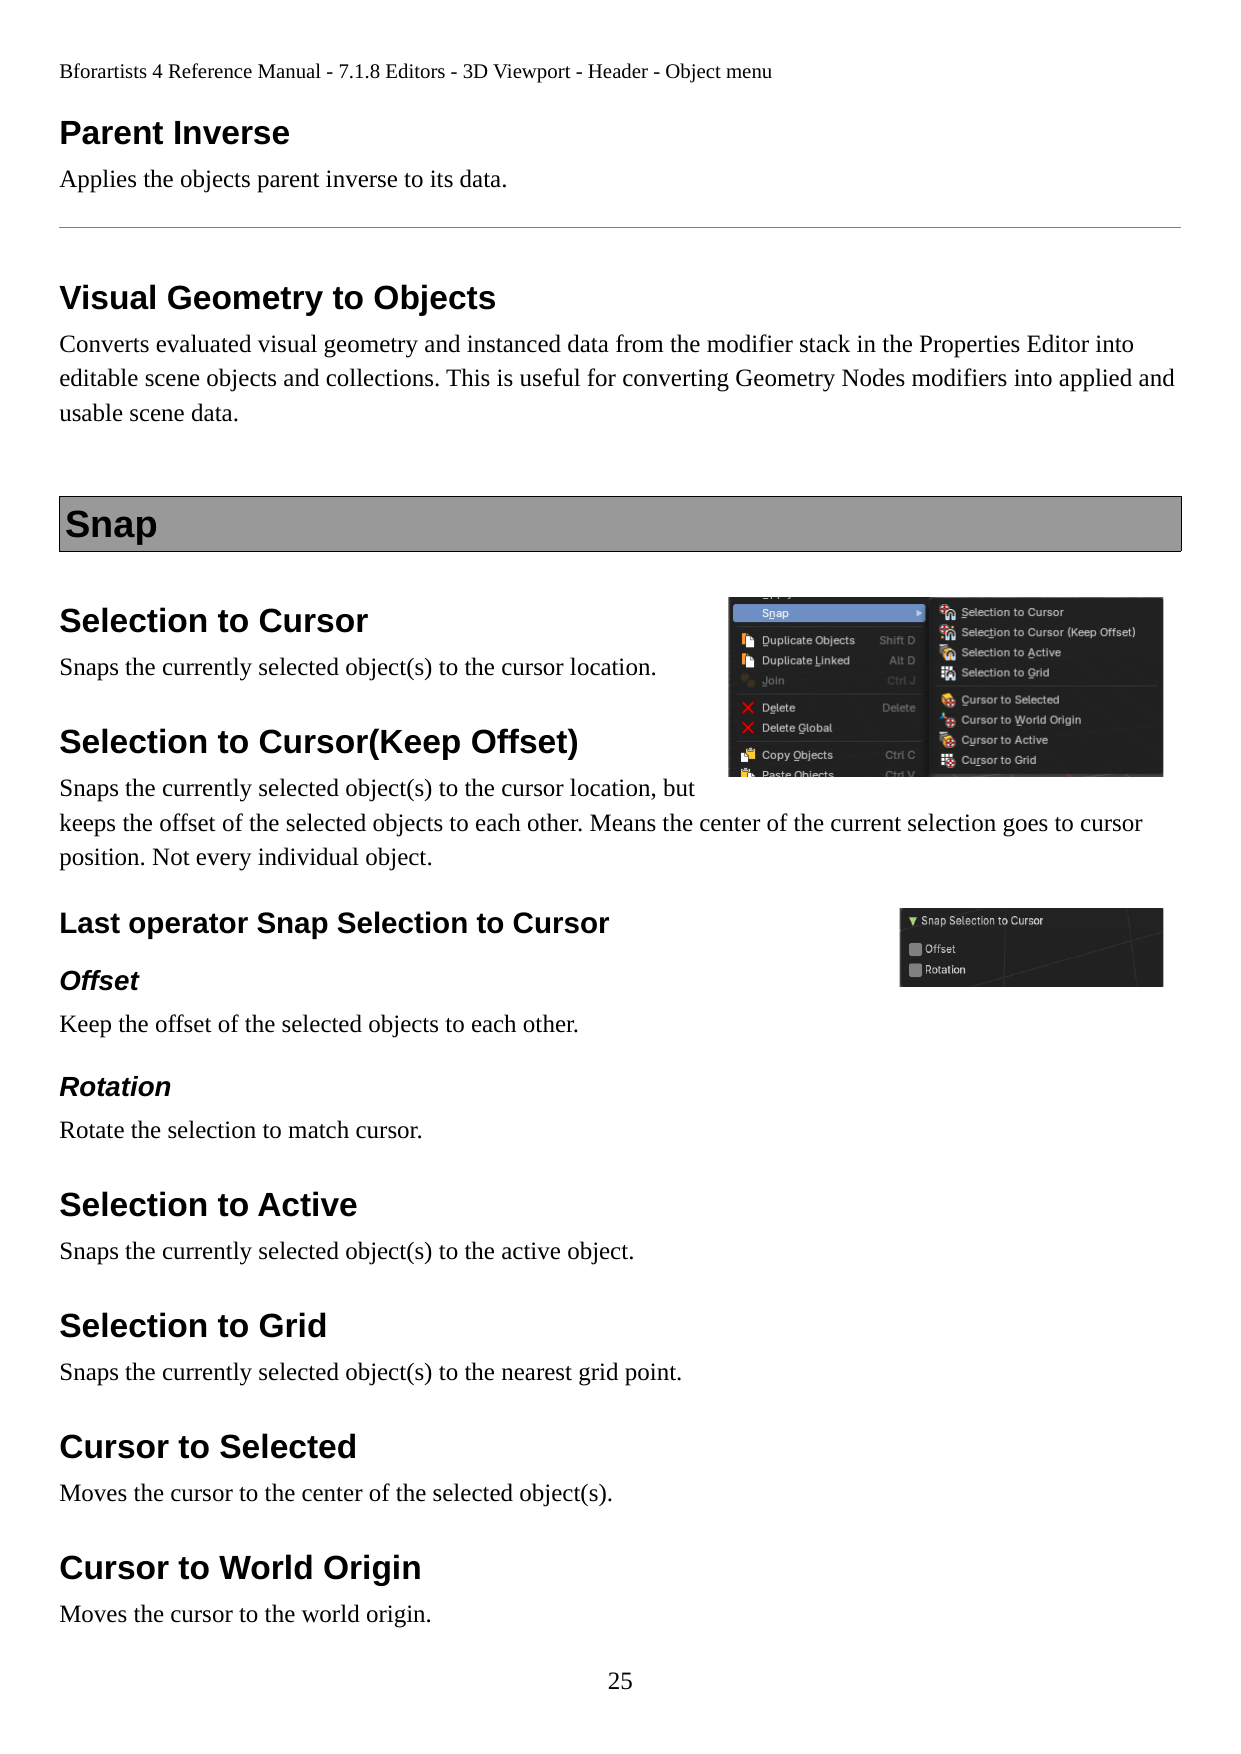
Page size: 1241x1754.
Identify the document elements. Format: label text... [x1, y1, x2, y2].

text Snaps the currently selected object(s) to the cursor location, but keeps the offset of the selected objects to each other. Means the center of the current selection goes to cursor position. Not every individual object. [59, 773, 1181, 871]
text Moves the cursor to the world origin. [59, 1599, 1181, 1628]
subtitle Rotation [59, 1071, 1181, 1102]
subtitle Cursor to World Origin [59, 1548, 1181, 1587]
text Rotate the selection to match cursor. [59, 1115, 1181, 1144]
table_header Snap [60, 497, 1181, 551]
text Applies the objects parent inverse to its data. [59, 164, 1181, 192]
subtitle Offset [59, 965, 1181, 997]
text Keep the offset of the selected objects to each other. [59, 1009, 1181, 1038]
subtitle Visual Geometry to Objects [59, 278, 1181, 316]
text Converts evaluated visual geometry and instanced data from the modifier stack in the Properties Editor into editable scene objects and collections. This is useful for converting Geometry Nodes modifiers into applied and usable scene data. [59, 329, 1181, 427]
subtitle Selection to Cursor(Keep Offset) [59, 722, 728, 761]
subtitle [1164, 601, 1181, 639]
subtitle Last operator Snap Selection to Cursor [59, 906, 1181, 940]
text Snaps the currently selected object(s) to the active object. [59, 1236, 1181, 1265]
subtitle Selection to Grid [59, 1306, 1181, 1344]
subtitle [1164, 722, 1181, 761]
subtitle Cursor to Selected [59, 1427, 1181, 1466]
subtitle Selection to Cursor [59, 601, 728, 639]
picture [899, 908, 1164, 987]
text Moves the cursor to the center of the selected object(s). [59, 1478, 1181, 1507]
picture [728, 597, 1164, 777]
subtitle Selection to Active [59, 1185, 1181, 1223]
text Snaps the currently selected object(s) to the nearest grid point. [59, 1357, 1181, 1386]
subtitle Parent Inverse [59, 113, 1181, 151]
text Snaps the currently selected object(s) to the cursor location. [59, 652, 728, 681]
